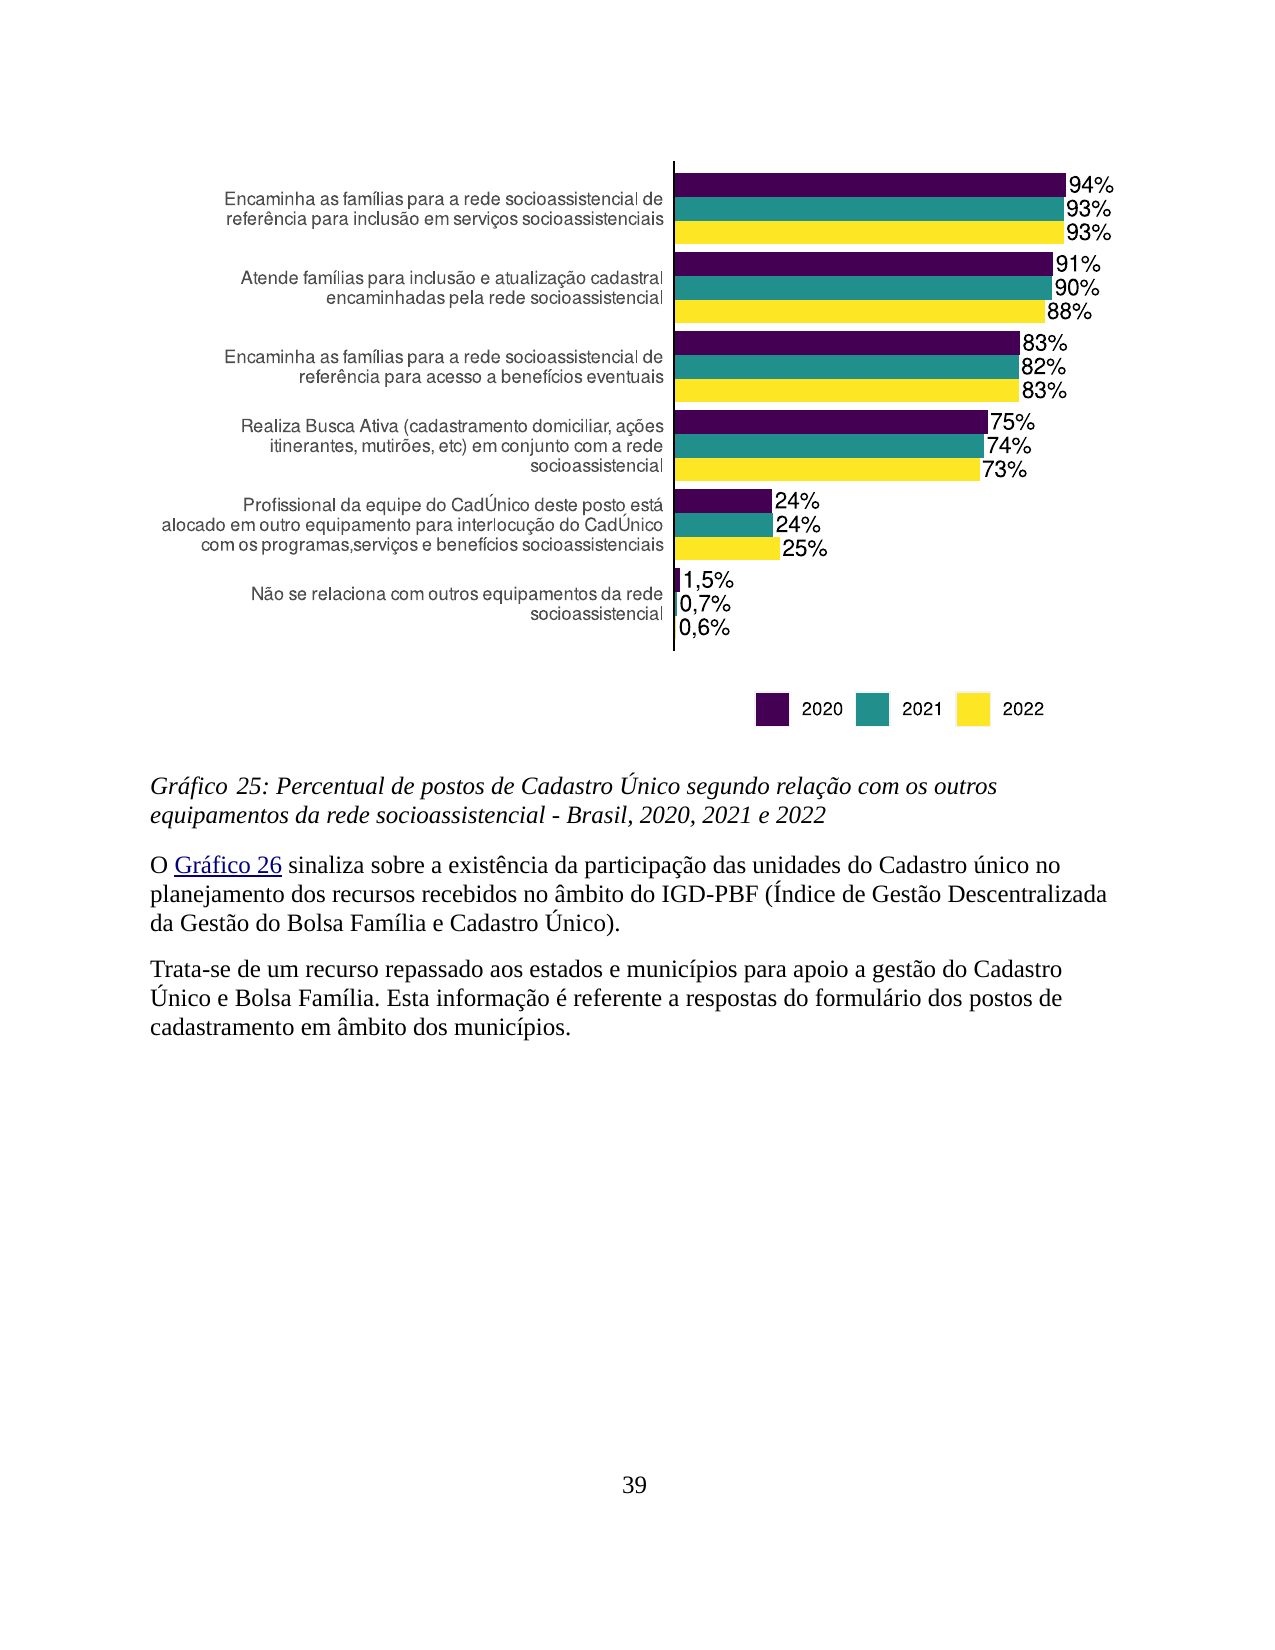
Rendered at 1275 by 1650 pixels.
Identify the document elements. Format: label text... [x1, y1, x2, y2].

table_header Gráfico 25: Percentual de postos de Cadastro Único segundo relação com os outros equipamentos da rede socioassistencial - Brasil, 2020, 2021 e 2022 [150, 751, 1125, 841]
text O Gráfico 26 sinaliza sobre a existência da participação das unidades do Cadastro único no planejamento dos recursos recebidos no âmbito do IGD-PBF (Índice de Gestão Descentralizada da Gestão do Bolsa Família e Cadastro Único). [150, 850, 1125, 937]
text Trata-se de um recurso repassado aos estados e municípios para apoio a gestão do Cadastro Único e Bolsa Família. Esta informação é referente a respostas do formulário dos postos de cadastramento em âmbito dos municípios. [150, 954, 1125, 1041]
